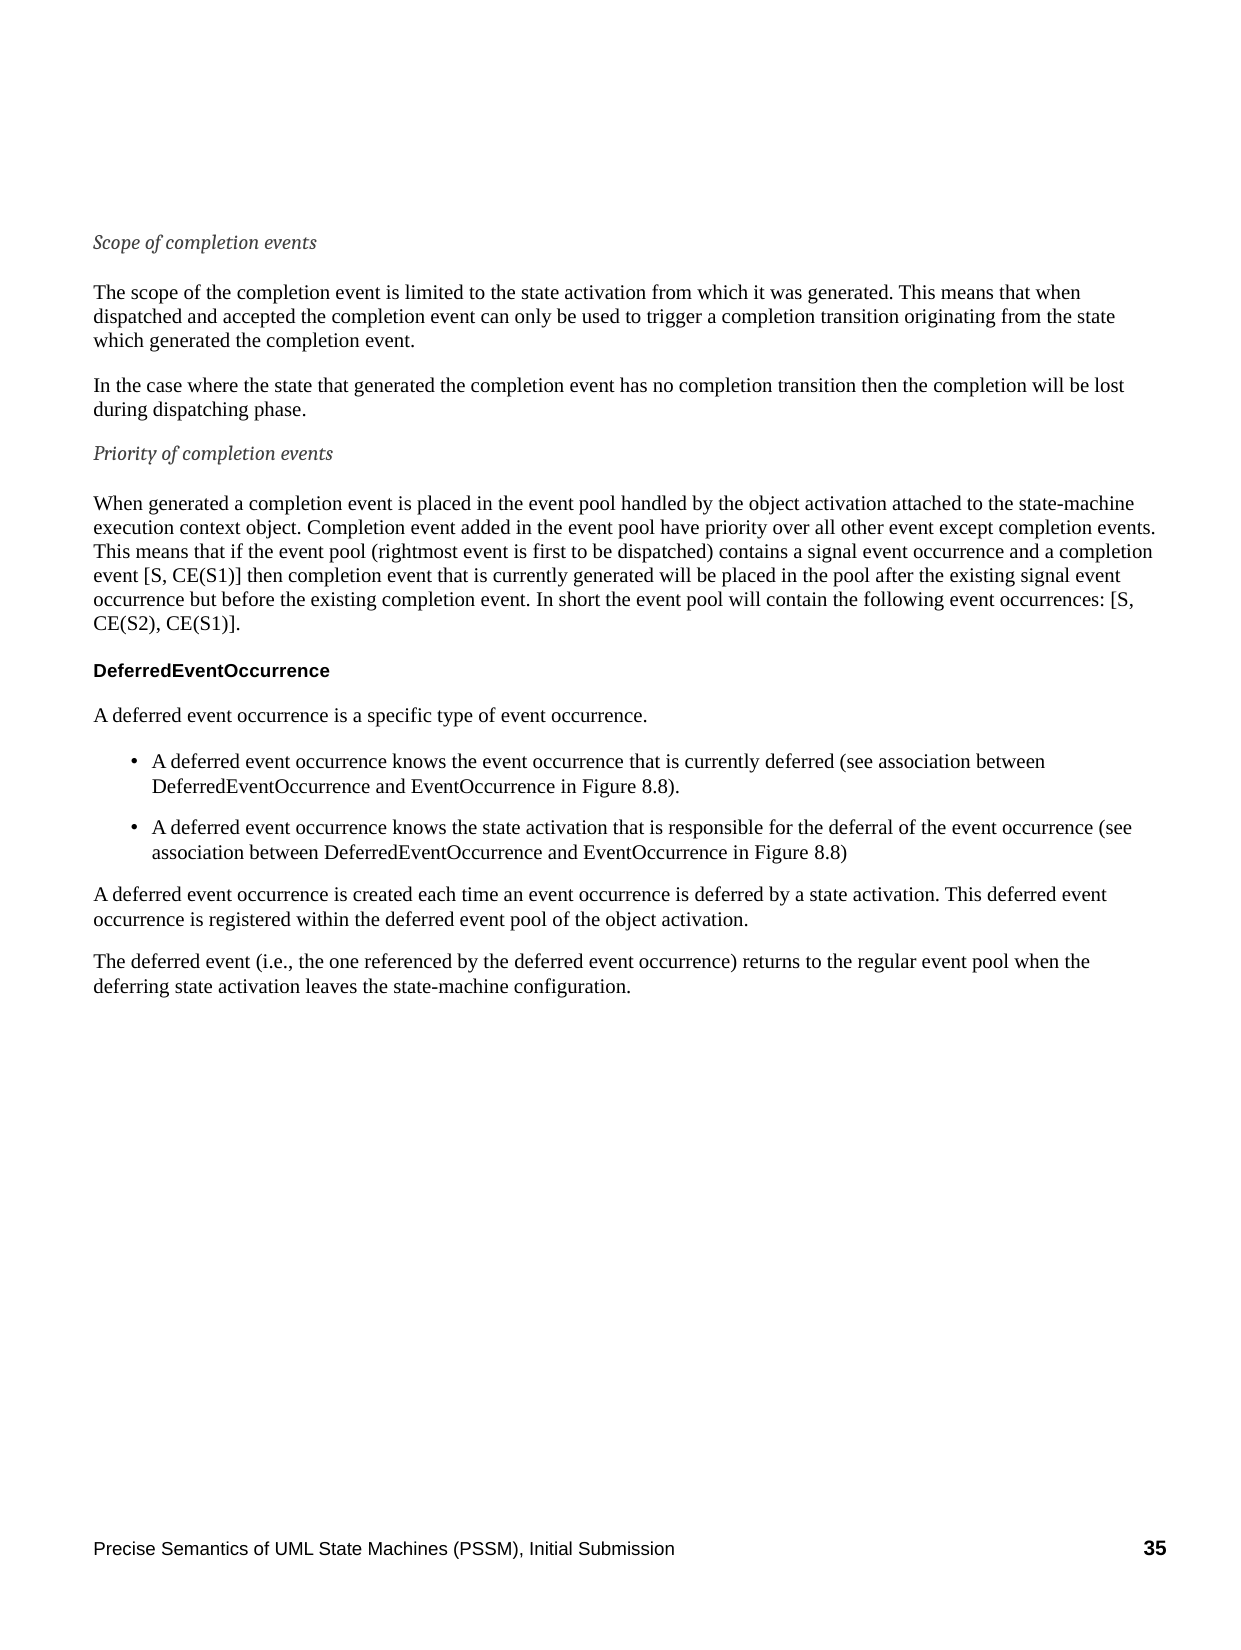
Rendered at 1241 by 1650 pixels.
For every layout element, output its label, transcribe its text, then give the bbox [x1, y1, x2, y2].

subtitle Priority of completion events [93, 442, 1164, 466]
subtitle DeferredEventOccurrence [93, 660, 1164, 681]
list A deferred event occurrence knows the event occurrence that is currently deferred (see association between DeferredEventOccurrence and EventOccurrence in Figure 8.8). [131, 748, 1164, 798]
subtitle Scope of completion events [93, 231, 1164, 255]
text A deferred event occurrence is a specific type of event occurrence. [93, 702, 1164, 727]
text In the case where the state that generated the completion event has no completion transition then the completion will be lost during dispatching phase. [93, 373, 1164, 421]
list A deferred event occurrence knows the state activation that is responsible for the deferral of the event occurrence (see association between DeferredEventOccurrence and EventOccurrence in Figure 8.8) [131, 814, 1164, 864]
text The scope of the completion event is limited to the state activation from which it was generated. This means that when dispatched and accepted the completion event can only be used to trigger a completion transition originating from the state which generated the completion event. [93, 279, 1164, 352]
text When generated a completion event is placed in the event pool handled by the object activation attached to the state-machine execution context object. Completion event added in the event pool have priority over all other event except completion events. This means that if the event pool (rightmost event is first to be dispatched) contains a signal event occurrence and a completion event [S, CE(S1)] then completion event that is currently generated will be placed in the pool after the existing signal event occurrence but before the existing completion event. In short the event pool will contain the following event occurrences: [S, CE(S2), CE(S1)]. [93, 491, 1164, 635]
text A deferred event occurrence is created each time an event occurrence is deferred by a state activation. This deferred event occurrence is registered within the deferred event pool of the object activation. [93, 881, 1164, 931]
text The deferred event (i.e., the one referenced by the deferred event occurrence) returns to the regular event pool when the deferring state activation leaves the state-machine configuration. [93, 948, 1164, 998]
